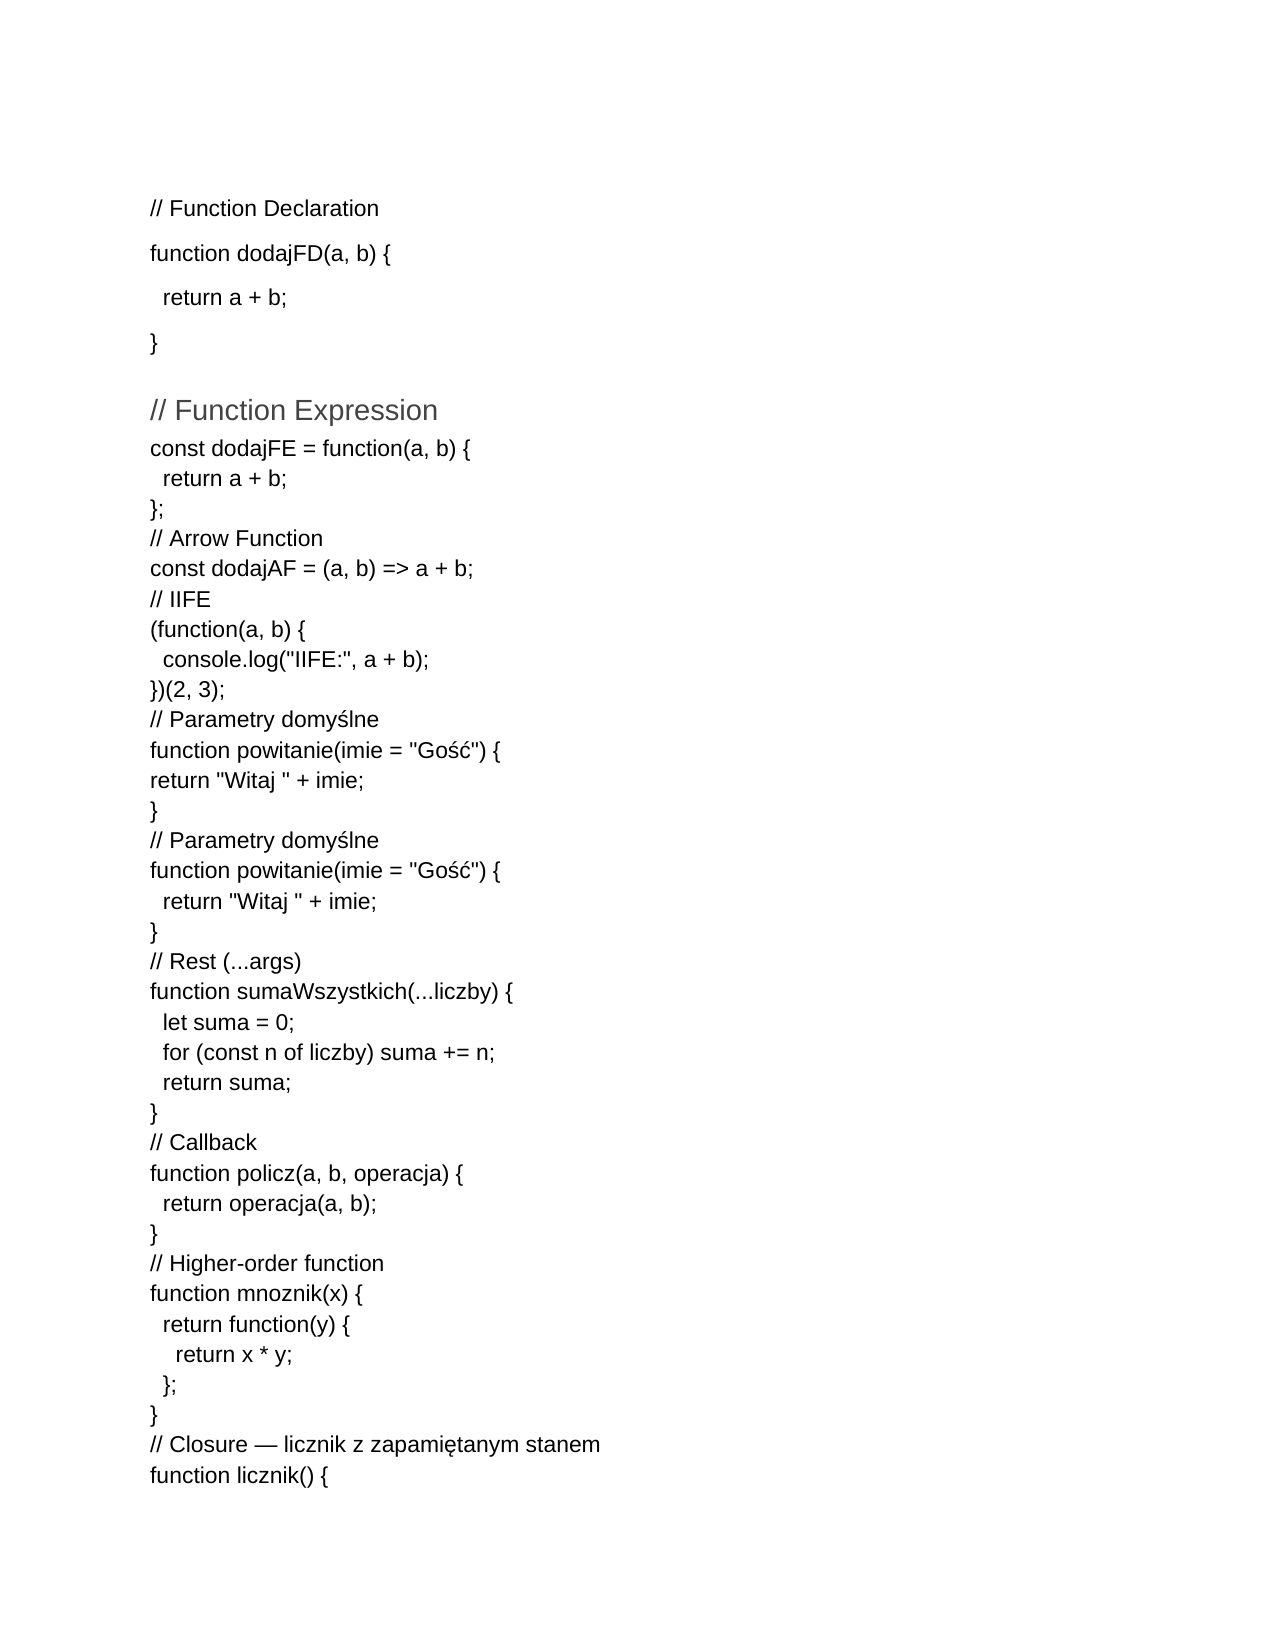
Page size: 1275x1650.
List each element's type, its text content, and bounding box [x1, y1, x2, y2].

text return a + b; [150, 284, 1125, 311]
text return "Witaj " + imie; [150, 767, 1125, 793]
text console.log("IIFE:", a + b); [150, 646, 1125, 672]
text } [150, 1401, 1125, 1428]
text // Parametry domyślne [150, 827, 1125, 854]
text return a + b; [150, 465, 1125, 491]
text function dodajFD(a, b) { [150, 239, 1125, 266]
text } [150, 329, 1125, 356]
text for (const n of liczby) suma += n; [150, 1039, 1125, 1065]
text function licznik() { [150, 1462, 1125, 1488]
text } [150, 1220, 1125, 1246]
text // Arrow Function [150, 525, 1125, 552]
text return x * y; [150, 1341, 1125, 1367]
text function powitanie(imie = "Gość") { [150, 737, 1125, 763]
text const dodajAF = (a, b) => a + b; [150, 555, 1125, 582]
text } [150, 797, 1125, 823]
text // IIFE [150, 586, 1125, 612]
text })(2, 3); [150, 676, 1125, 703]
text }; [150, 1371, 1125, 1397]
text // Closure — licznik z zapamiętanym stanem [150, 1431, 1125, 1458]
text let suma = 0; [150, 1008, 1125, 1035]
text // Higher-order function [150, 1250, 1125, 1277]
text }; [150, 495, 1125, 521]
text // Function Declaration [150, 195, 1125, 221]
text function mnoznik(x) { [150, 1280, 1125, 1307]
text const dodajFE = function(a, b) { [150, 434, 1125, 461]
text return suma; [150, 1069, 1125, 1095]
text // Callback [150, 1129, 1125, 1156]
text } [150, 1099, 1125, 1126]
text // Rest (...args) [150, 948, 1125, 974]
text return function(y) { [150, 1311, 1125, 1337]
subtitle // Function Expression [150, 393, 1125, 426]
text // Parametry domyślne [150, 706, 1125, 733]
text return operacja(a, b); [150, 1190, 1125, 1216]
text function powitanie(imie = "Gość") { [150, 857, 1125, 884]
text } [150, 918, 1125, 944]
text return "Witaj " + imie; [150, 888, 1125, 914]
text function sumaWszystkich(...liczby) { [150, 978, 1125, 1005]
text function policz(a, b, operacja) { [150, 1159, 1125, 1186]
text (function(a, b) { [150, 616, 1125, 642]
